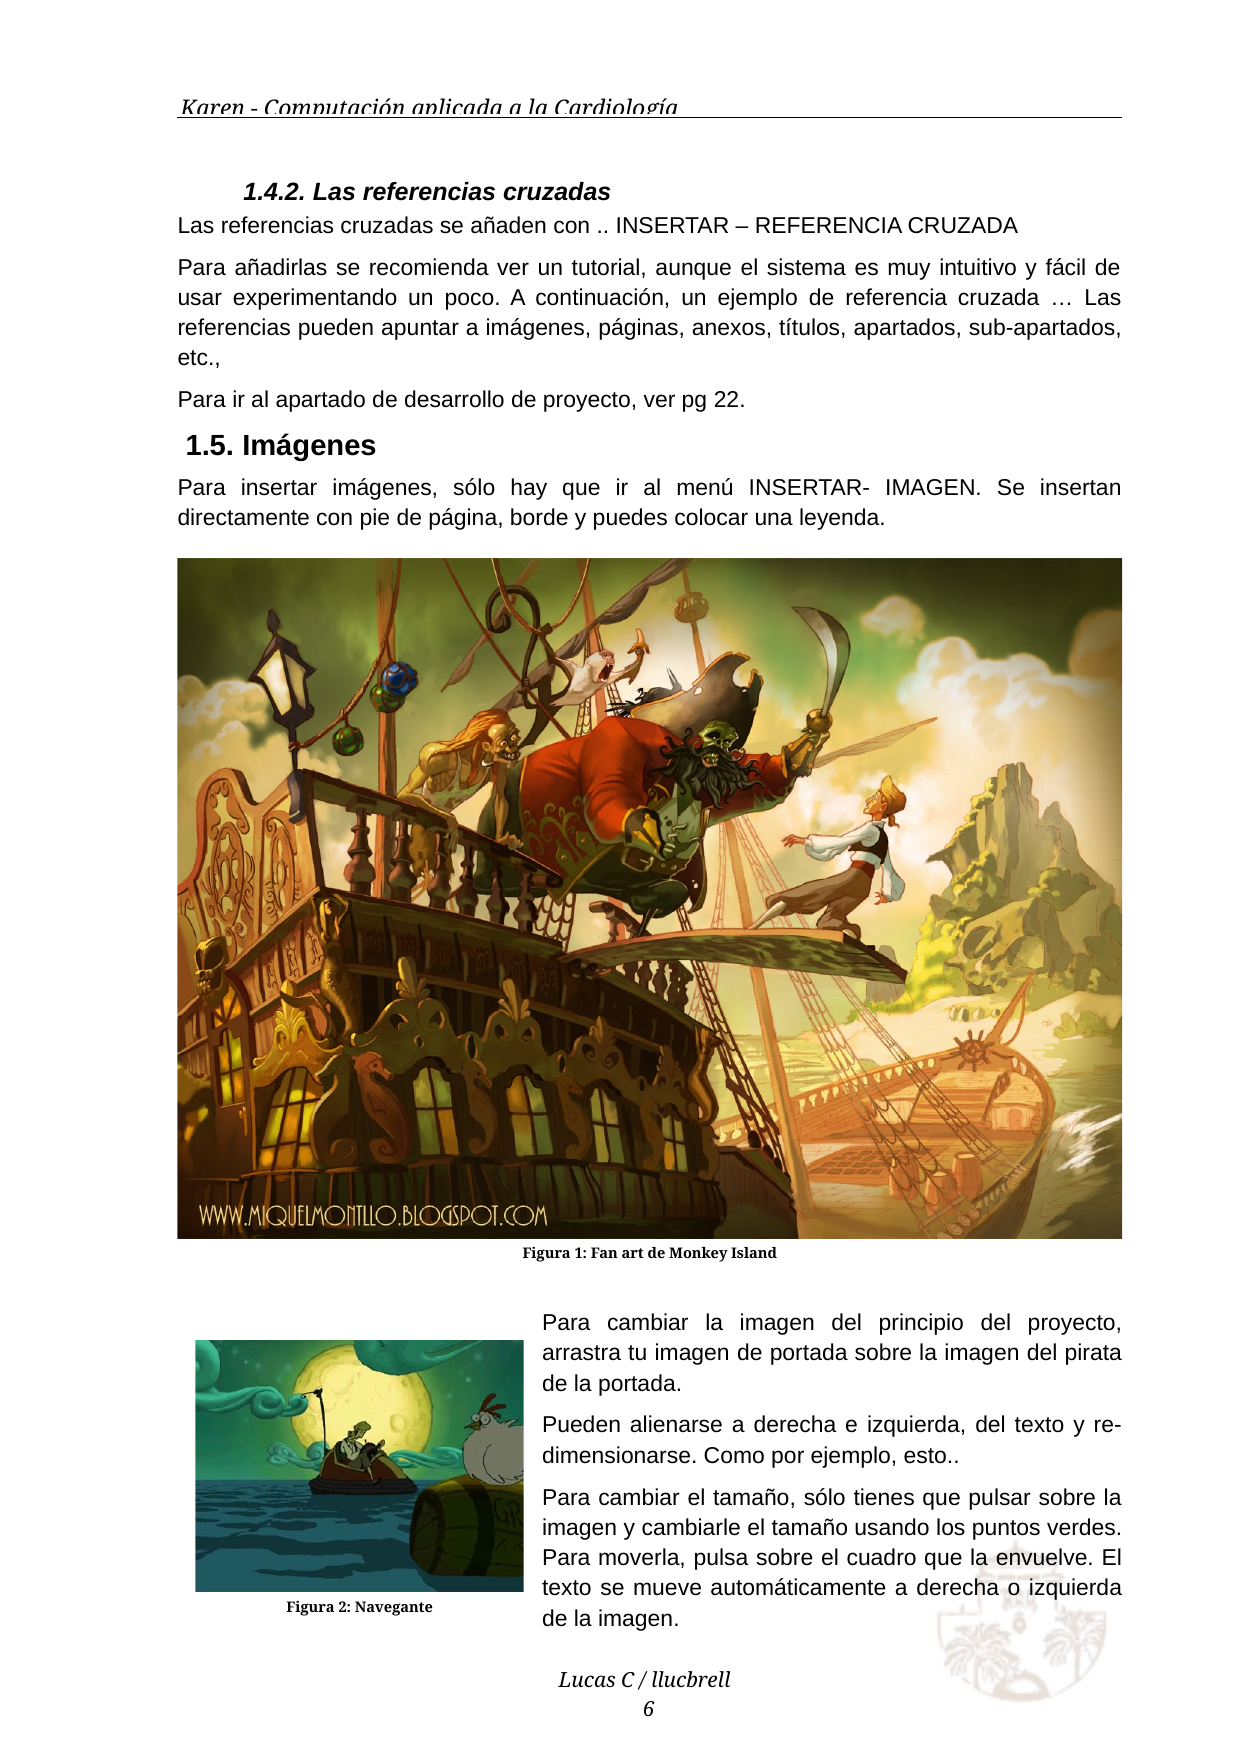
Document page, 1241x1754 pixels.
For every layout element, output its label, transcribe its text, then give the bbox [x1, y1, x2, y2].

list Para añadirlas se recomienda ver un tutorial, aunque el sistema es muy intuitivo y fácil de usar experimentando un poco. A continuación, un ejemplo de referencia cruzada … Las referencias pueden apuntar a imágenes, páginas, anexos, títulos, apartados, sub-apartados, etc., [177, 254, 1122, 371]
text Para cambiar el tamaño, sólo tienes que pulsar sobre la imagen y cambiarle el tamaño usando los puntos verdes. Para moverla, pulsa sobre el cuadro que la envuelve. El texto se mueve automáticamente a derecha o izquierda de la imagen. [177, 1484, 1122, 1631]
list Para ir al apartado de desarrollo de proyecto, ver pg 22. [177, 386, 1122, 413]
text Para cambiar la imagen del principio del proyecto, arrastra tu imagen de portada sobre la imagen del pirata de la portada. [177, 1309, 1122, 1396]
text Figura 1: Fan art de Monkey Island [177, 1239, 1122, 1263]
list Imágenes [177, 428, 1122, 462]
picture [195, 1340, 524, 1592]
list Las referencias cruzadas [177, 177, 1122, 206]
text Pueden alienarse a derecha e izquierda, del texto y re-dimensionarse. Como por ejemplo, esto.. [542, 1411, 1122, 1468]
list Las referencias cruzadas se añaden con .. INSERTAR – REFERENCIA CRUZADA [177, 212, 1122, 238]
picture [177, 558, 1123, 1239]
text Figura 2: Navegante [177, 1340, 542, 1616]
list Para insertar imágenes, sólo hay que ir al menú INSERTAR- IMAGEN. Se insertan directamente con pie de página, borde y puedes colocar una leyenda. [177, 474, 1122, 530]
